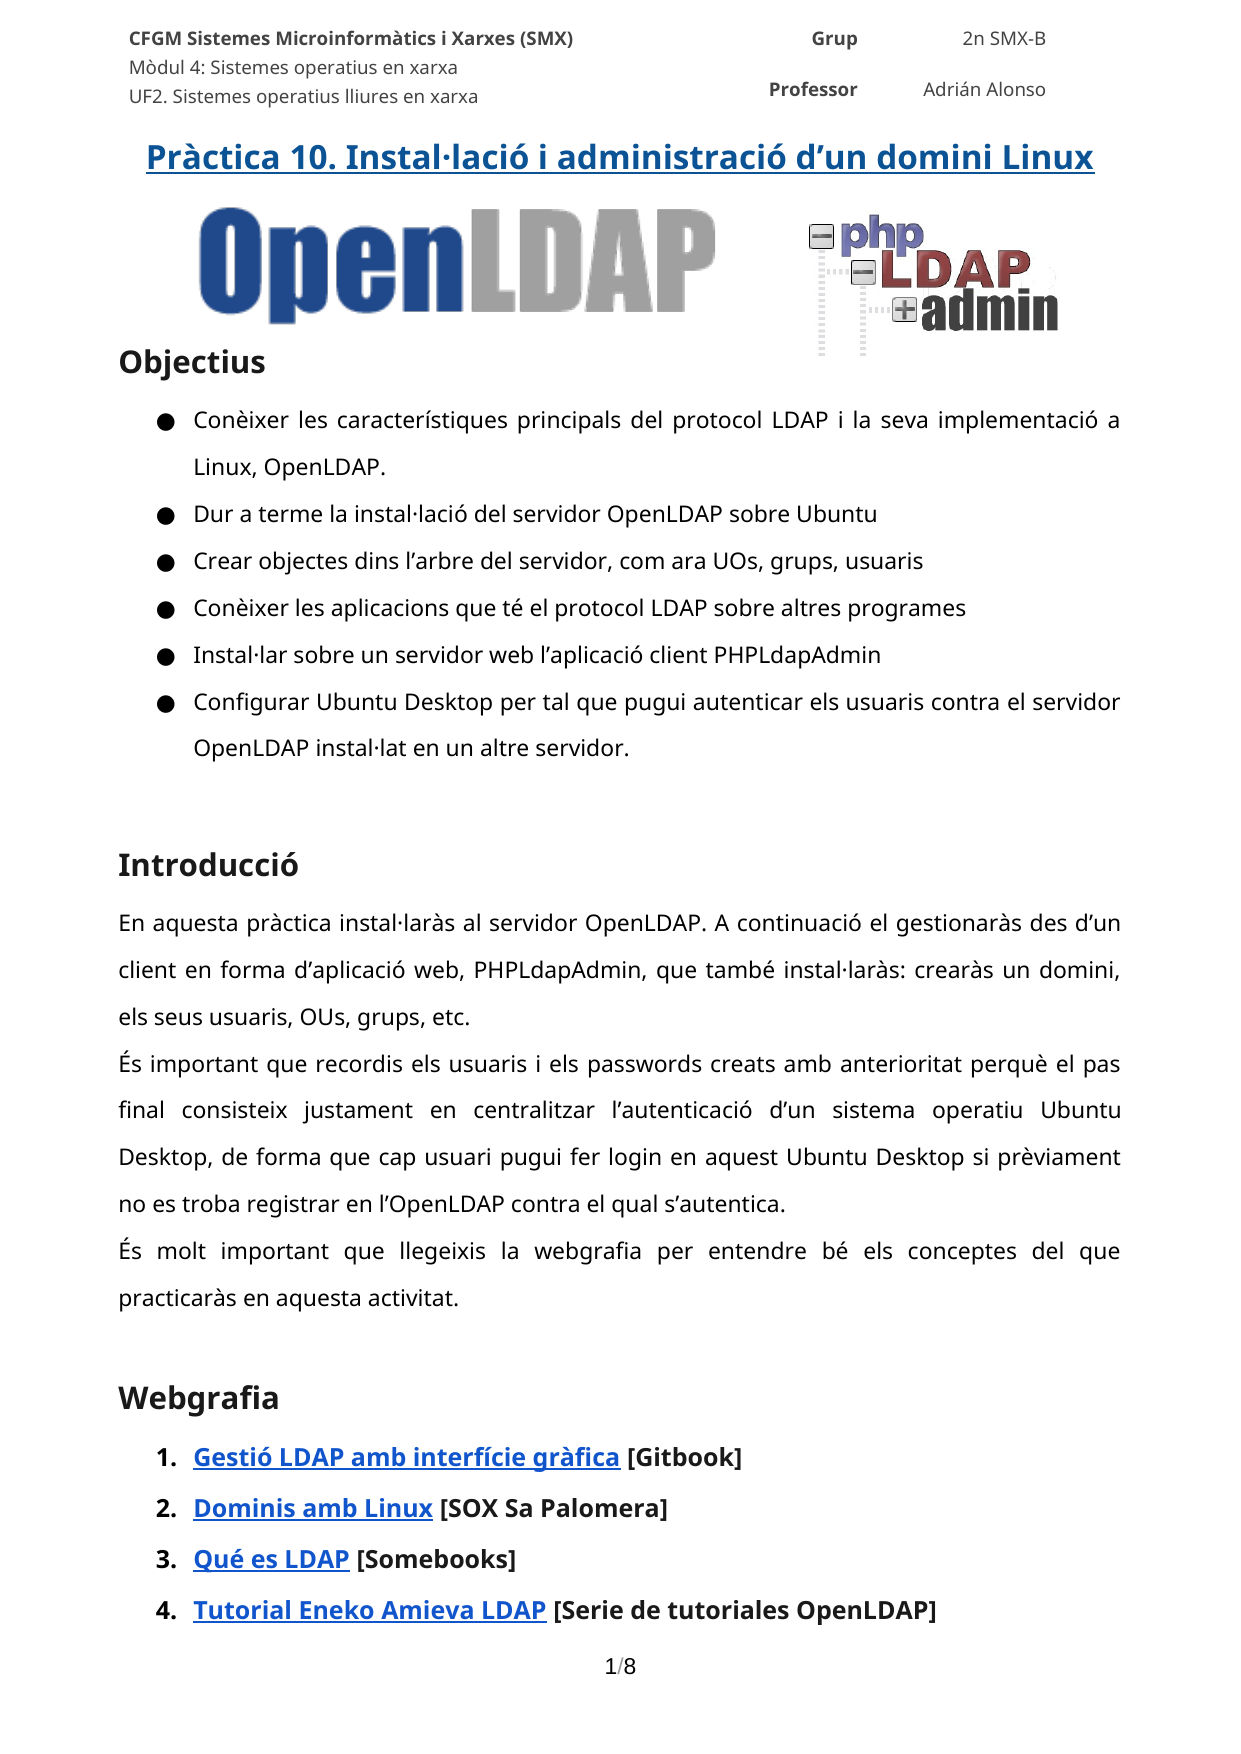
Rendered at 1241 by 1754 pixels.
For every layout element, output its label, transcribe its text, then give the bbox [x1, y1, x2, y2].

text Pràctica 10. Instal·lació i administració d’un domini Linux [118, 134, 1122, 179]
text Webgrafia [118, 1376, 1122, 1418]
list Conèixer les aplicacions que té el protocol LDAP sobre altres programes [156, 592, 1122, 623]
picture [197, 201, 724, 328]
list Crear objectes dins l’arbre del servidor, com ara UOs, grups, usuaris [156, 545, 1122, 576]
list Instal·lar sobre un servidor web l’aplicació client PHPLdapAdmin [156, 638, 1122, 670]
list Conèixer les característiques principals del protocol LDAP i la seva implementació a Linux, OpenLDAP. [156, 404, 1122, 482]
list Qué es LDAP [Somebooks] [156, 1542, 1122, 1576]
list Gestió LDAP amb interfície gràfica [Gitbook] [156, 1439, 1122, 1473]
list Dominis amb Linux [SOX Sa Palomera] [156, 1491, 1122, 1524]
text És molt important que llegeixis la webgrafia per entendre bé els conceptes del que practicaràs en aquesta activitat. [118, 1235, 1122, 1313]
list Dur a terme la instal·lació del servidor OpenLDAP sobre Ubuntu [156, 498, 1122, 529]
picture [802, 211, 1060, 361]
text En aquesta pràctica instal·laràs al servidor OpenLDAP. A continuació el gestionaràs des d’un client en forma d’aplicació web, PHPLdapAdmin, que també instal·laràs: crearàs un domini, els seus usuaris, OUs, grups, etc. [118, 907, 1122, 1032]
list Configurar Ubuntu Desktop per tal que pugui autenticar els usuaris contra el servidor OpenLDAP instal·lat en un altre servidor. [156, 685, 1122, 763]
list Tutorial Eneko Amieva LDAP [Serie de tutoriales OpenLDAP] [156, 1593, 1122, 1627]
text És important que recordis els usuaris i els passwords creats amb anterioritat perquè el pas final consisteix justament en centralitzar l’autenticació d’un sistema operatiu Ubuntu Desktop, de forma que cap usuari pugui fer login en aquest Ubuntu Desktop si prèviament no es troba registrar en l’OpenLDAP contra el qual s’autentica. [118, 1047, 1122, 1219]
text Objectius [118, 340, 1122, 383]
text Introducció [118, 843, 1122, 886]
